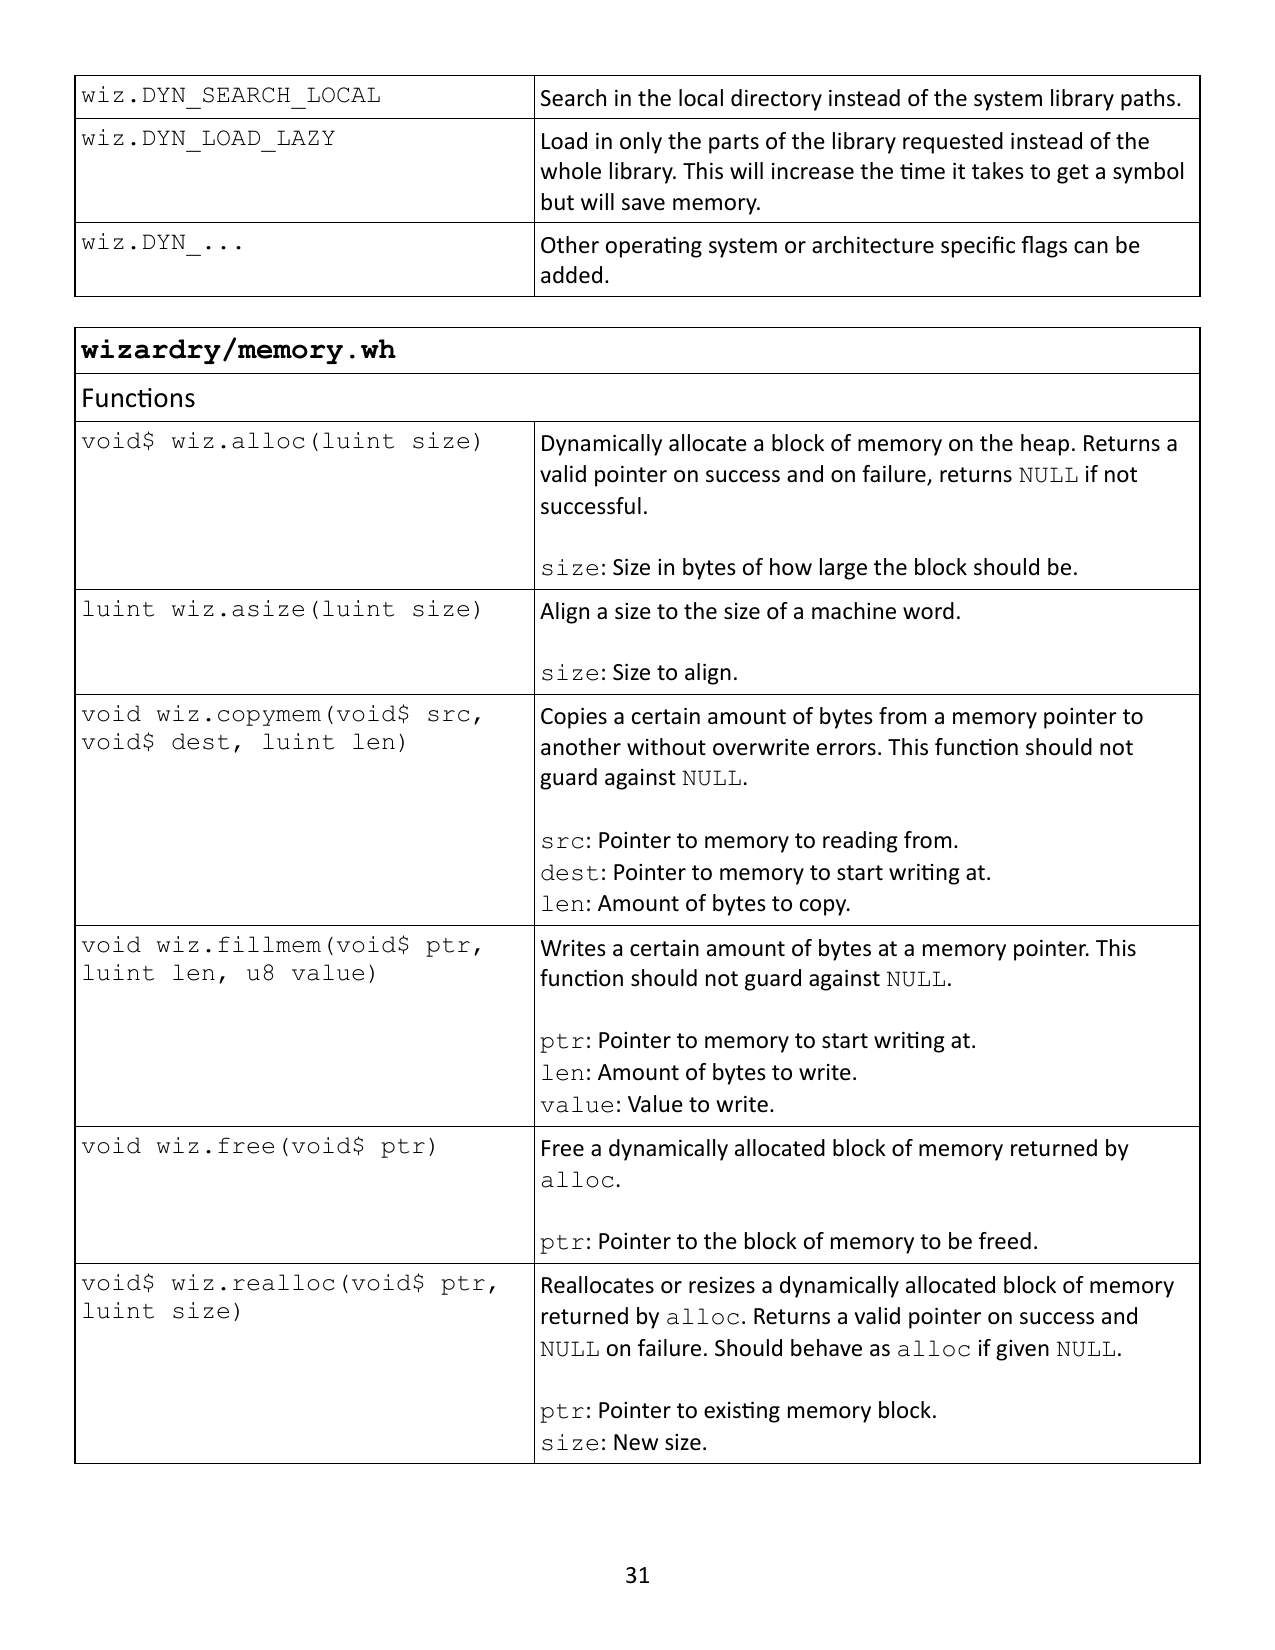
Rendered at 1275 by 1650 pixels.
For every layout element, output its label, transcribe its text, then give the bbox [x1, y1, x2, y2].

table_cell Functions [76, 374, 1199, 421]
table_cell Writes a certain amount of bytes at a memory pointer. This function should not guard against NULL. ptr: Pointer to memory to start writing at. len: Amount of bytes to write. value: Value to write. [535, 926, 1199, 1126]
table_cell Align a size to the size of a machine word. size: Size to align. [535, 590, 1199, 694]
table_cell void wiz.free(void$ ptr) [76, 1127, 534, 1263]
table_cell wiz.DYN_SEARCH_LOCAL [76, 76, 534, 118]
table_cell void$ wiz.realloc(void$ ptr, luint size) [76, 1264, 534, 1463]
table_cell wiz.DYN_LOAD_LAZY [76, 119, 534, 222]
table_cell Reallocates or resizes a dynamically allocated block of memory returned by alloc. Returns a valid pointer on success and NULL on failure. Should behave as alloc if given NULL. ptr: Pointer to existing memory block. size: New size. [535, 1264, 1199, 1463]
table_header wizardry/memory.wh [76, 328, 1199, 373]
table_cell void wiz.copymem(void$ src, void$ dest, luint len) [76, 695, 534, 925]
table_cell Dynamically allocate a block of memory on the heap. Returns a valid pointer on success and on failure, returns NULL if not successful. size: Size in bytes of how large the block should be. [535, 422, 1199, 588]
table_cell Copies a certain amount of bytes from a memory pointer to another without overwrite errors. This function should not guard against NULL. src: Pointer to memory to reading from. dest: Pointer to memory to start writing at. len: Amount of bytes to copy. [535, 695, 1199, 925]
table_cell wiz.DYN_... [76, 223, 534, 296]
table_cell Other operating system or architecture specific flags can be added. [535, 223, 1199, 296]
table_cell void$ wiz.alloc(luint size) [76, 422, 534, 588]
table_cell Search in the local directory instead of the system library paths. [535, 76, 1199, 118]
table_cell void wiz.fillmem(void$ ptr, luint len, u8 value) [76, 926, 534, 1126]
table_cell Free a dynamically allocated block of memory returned by alloc. ptr: Pointer to the block of memory to be freed. [535, 1127, 1199, 1263]
table_cell Load in only the parts of the library requested instead of the whole library. This will increase the time it takes to get a symbol but will save memory. [535, 119, 1199, 222]
table_cell luint wiz.asize(luint size) [76, 590, 534, 694]
